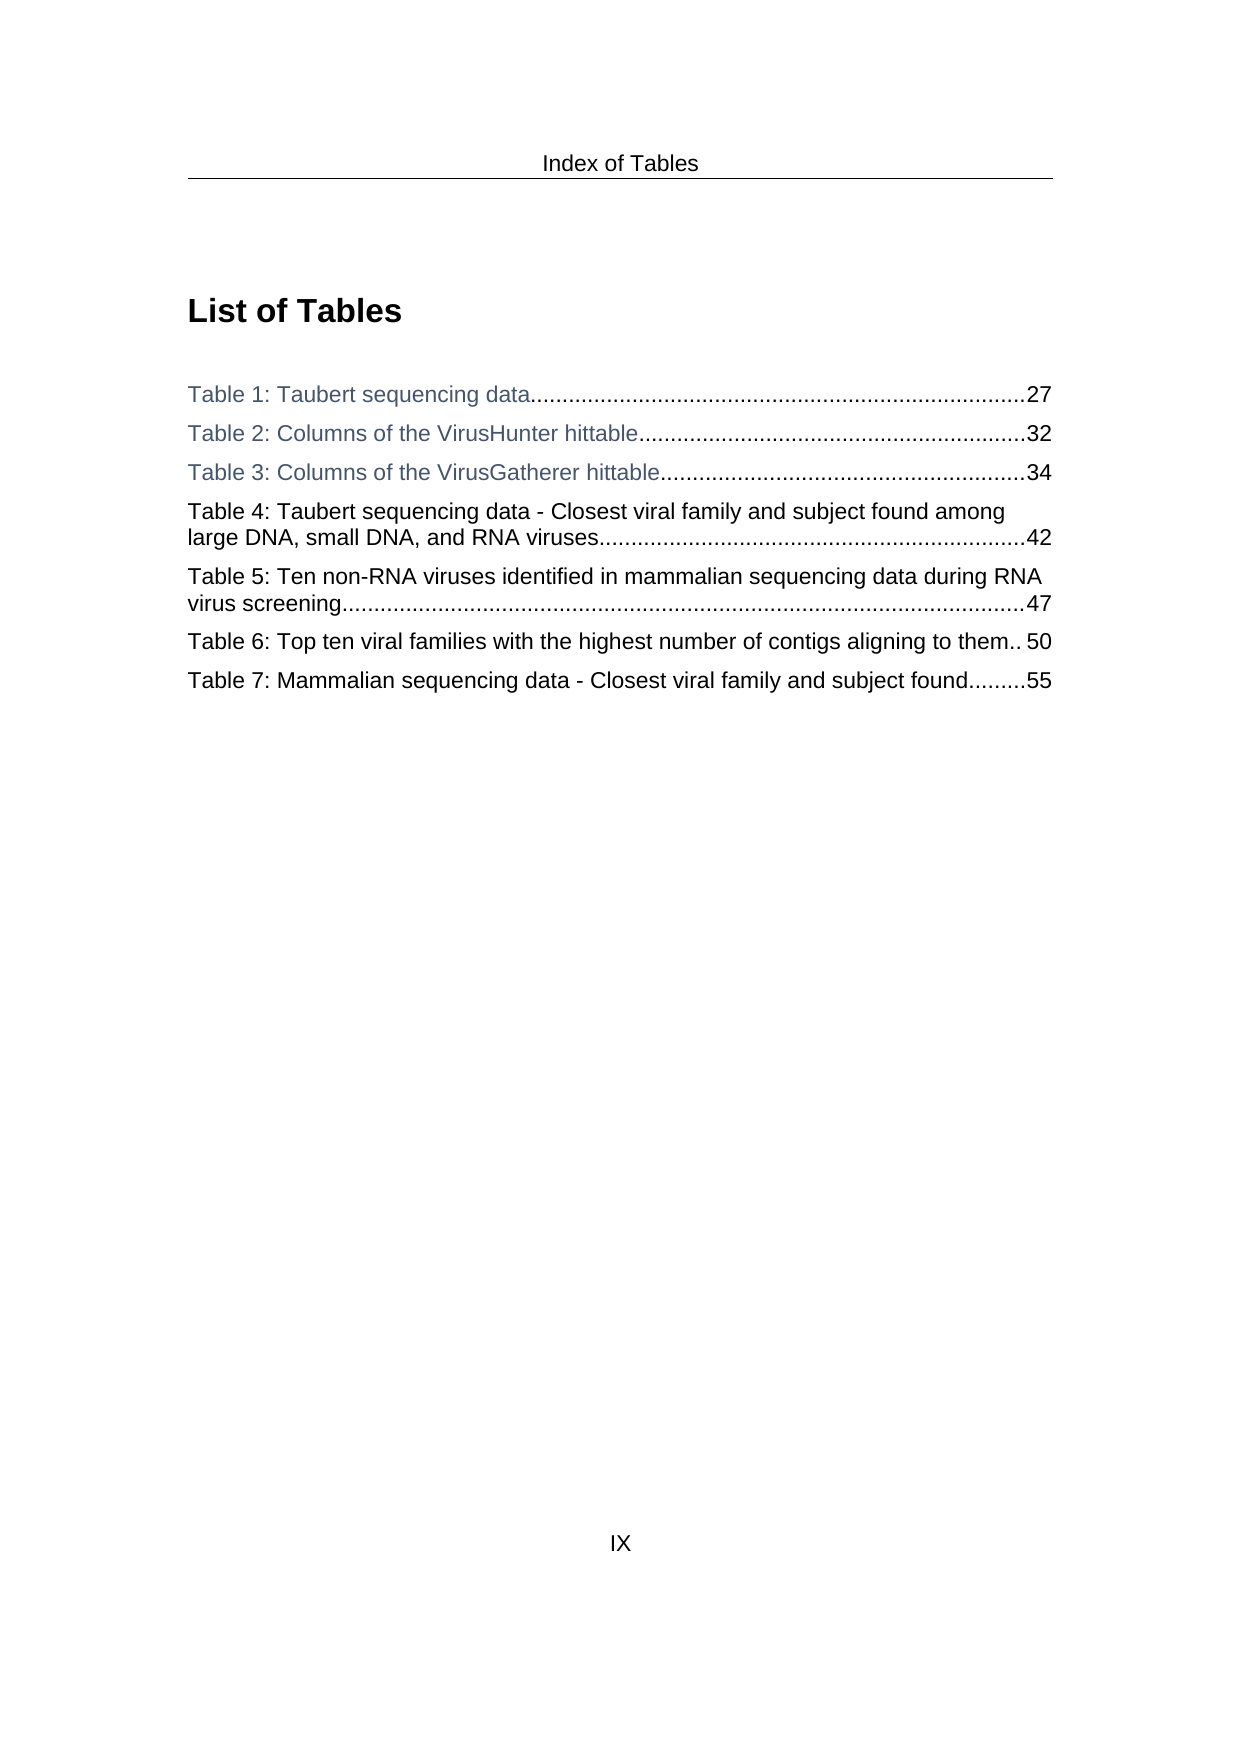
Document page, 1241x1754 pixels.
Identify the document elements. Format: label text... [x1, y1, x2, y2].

text Table 3: Columns of the VirusGatherer hittable 34 [187, 459, 1053, 485]
text Table 7: Mammalian sequencing data - Closest viral family and subject found 55 [187, 667, 1053, 693]
text Table 6: Top ten viral families with the highest number of contigs aligning to them. 50 [187, 628, 1053, 655]
text Table 4: Taubert sequencing data - Closest viral family and subject found among large DNA, small DNA, and RNA viruses 42 [187, 498, 1053, 551]
subtitle List of Tables [187, 292, 1053, 330]
text Table 1: Taubert sequencing data 27 [187, 381, 1053, 408]
text Table 2: Columns of the VirusHunter hittable 32 [187, 420, 1053, 447]
text Table 5: Ten non-RNA viruses identified in mammalian sequencing data during RNA virus screening. 47 [187, 563, 1053, 616]
